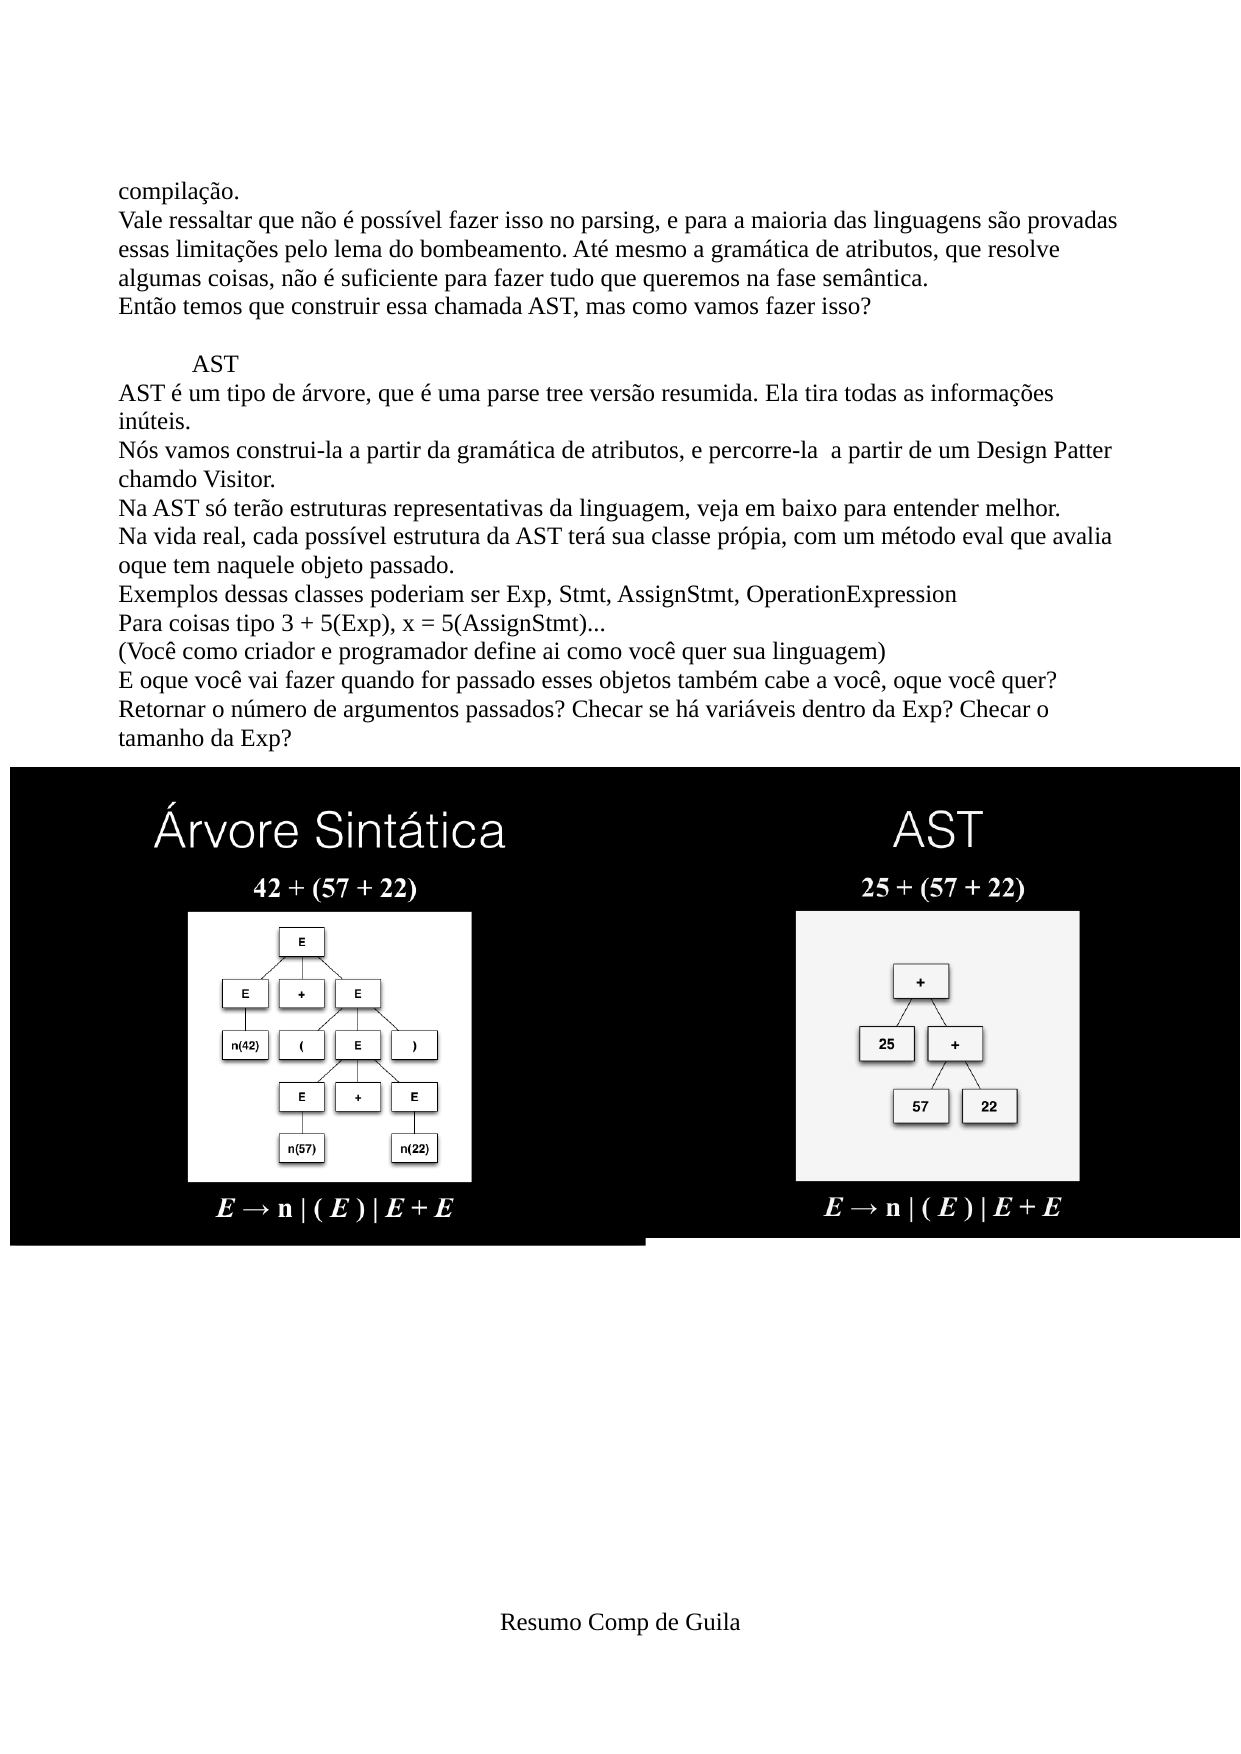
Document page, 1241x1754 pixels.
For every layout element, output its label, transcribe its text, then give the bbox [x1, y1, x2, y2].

text Então temos que construir essa chamada AST, mas como vamos fazer isso? [118, 291, 1122, 320]
text (Você como criador e programador define ai como você quer sua linguagem) [118, 636, 1122, 665]
text compilação. [118, 176, 1122, 205]
text AST é um tipo de árvore, que é uma parse tree versão resumida. Ela tira todas as informações inúteis. [118, 378, 1122, 435]
text Na vida real, cada possível estrutura da AST terá sua classe própia, com um método eval que avalia oque tem naquele objeto passado. [118, 521, 1122, 579]
text Nós vamos construi-la a partir da gramática de atributos, e percorre-la a partir de um Design Patter chamdo Visitor. [118, 435, 1122, 493]
text Vale ressaltar que não é possível fazer isso no parsing, e para a maioria das linguagens são provadas essas limitações pelo lema do bombeamento. Até mesmo a gramática de atributos, que resolve algumas coisas, não é suficiente para fazer tudo que queremos na fase semântica. [118, 205, 1122, 291]
text E oque você vai fazer quando for passado esses objetos também cabe a você, oque você quer? Retornar o número de argumentos passados? Checar se há variáveis dentro da Exp? Checar o tamanho da Exp? [118, 665, 1122, 751]
picture [10, 767, 1240, 1246]
text AST [118, 349, 1122, 378]
text Para coisas tipo 3 + 5(Exp), x = 5(AssignStmt)... [118, 608, 1122, 636]
text Na AST só terão estruturas representativas da linguagem, veja em baixo para entender melhor. [118, 493, 1122, 521]
text Exemplos dessas classes poderiam ser Exp, Stmt, AssignStmt, OperationExpression [118, 579, 1122, 608]
